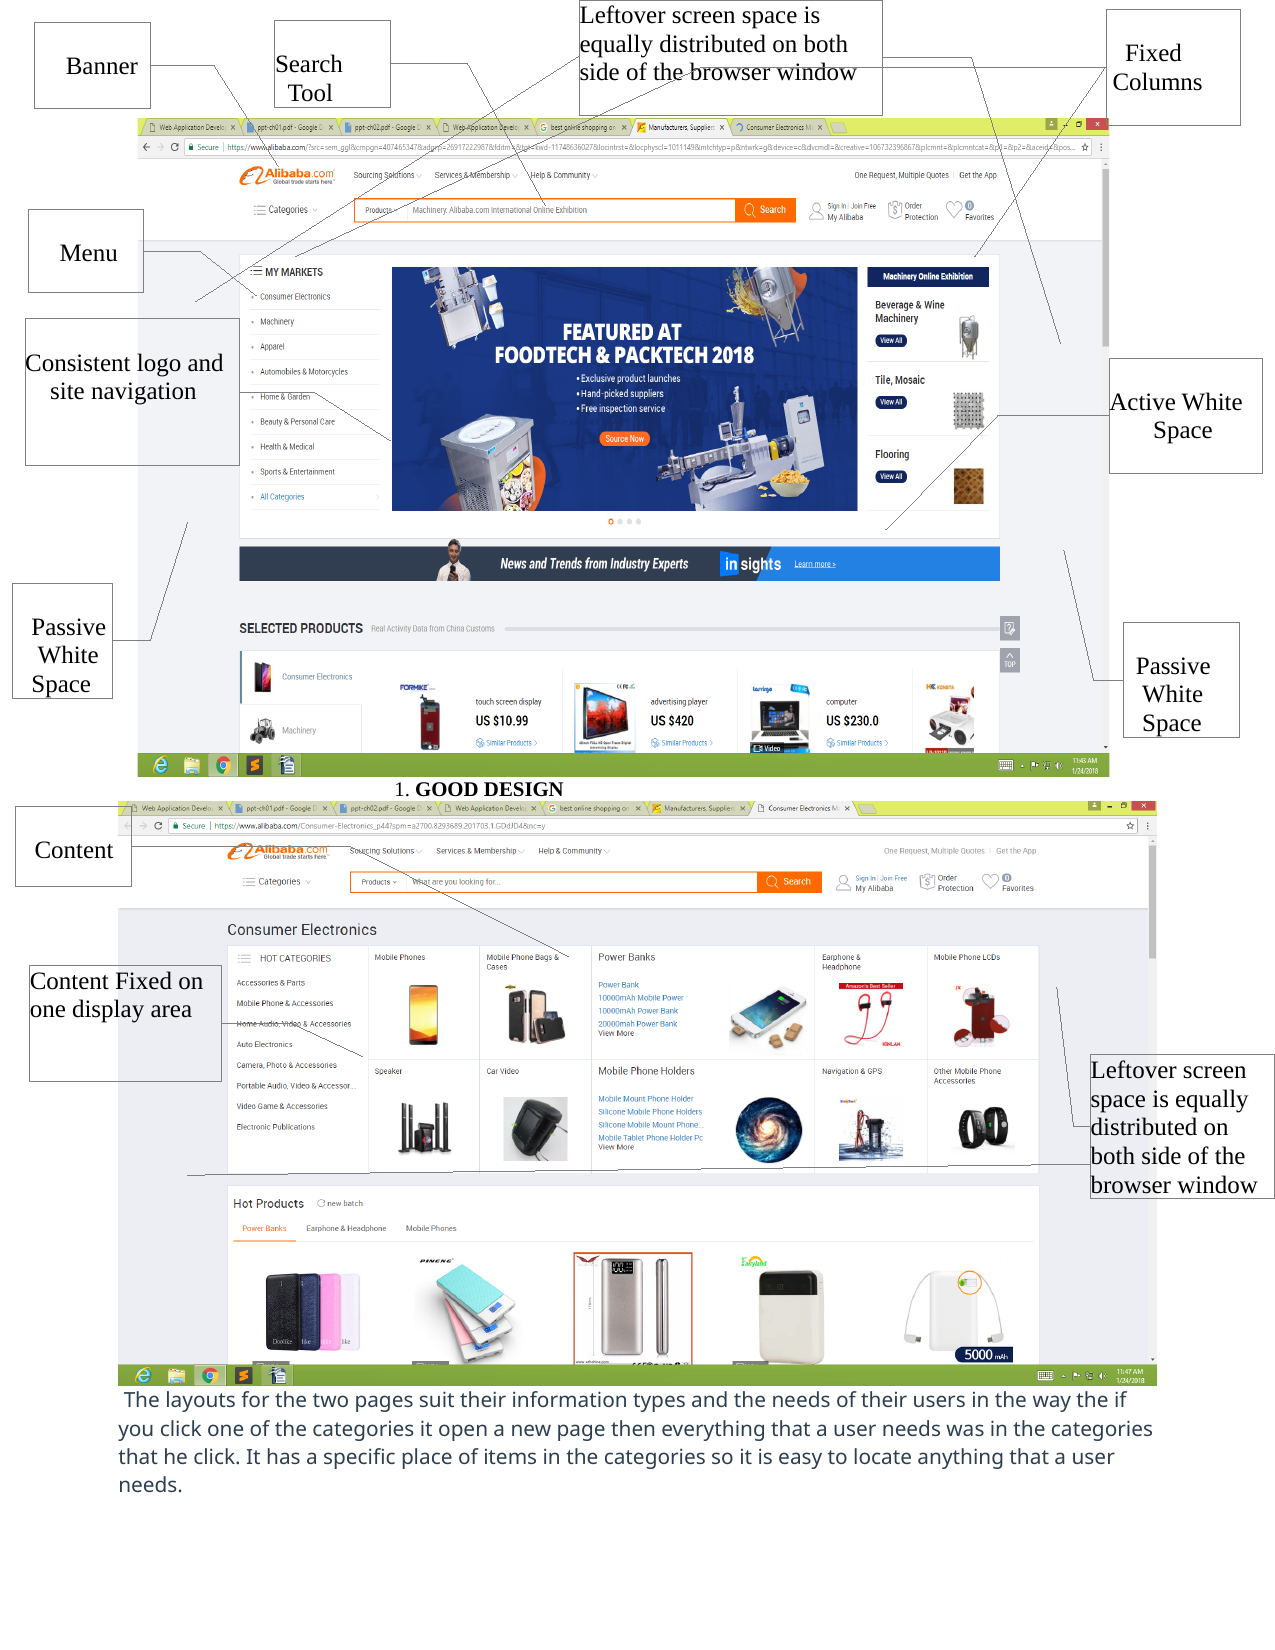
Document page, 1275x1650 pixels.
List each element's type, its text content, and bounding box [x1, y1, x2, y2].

text 1. GOOD DESIGN [118, 118, 137, 209]
picture [1094, 1183, 1099, 1192]
text 1. GOOD DESIGN [1110, 359, 1157, 473]
picture [137, 210, 143, 292]
text 1. GOOD DESIGN [1124, 623, 1157, 737]
picture [118, 801, 1157, 1386]
picture [137, 118, 1110, 777]
text 1. GOOD DESIGN [118, 641, 1157, 801]
picture [1094, 1154, 1099, 1163]
picture [137, 319, 239, 465]
text 1. GOOD DESIGN [118, 466, 137, 640]
picture [118, 807, 131, 886]
text 1. GOOD DESIGN [118, 293, 137, 318]
text The layouts for the two pages suit their information types and the needs of their users in the way the if you click one of the categories it open a new page then everything that a user needs was in the categories that he click. It has a specific place of items in the categories so it is easy to locate anything that a user needs. [118, 1386, 1157, 1499]
picture [1091, 1055, 1157, 1198]
text 1. GOOD DESIGN [118, 210, 137, 292]
text 1. GOOD DESIGN [1110, 118, 1157, 125]
text 1. GOOD DESIGN [118, 319, 137, 465]
text 1. GOOD DESIGN [1110, 474, 1157, 680]
picture [118, 966, 221, 1081]
text 1. GOOD DESIGN [1110, 126, 1157, 358]
